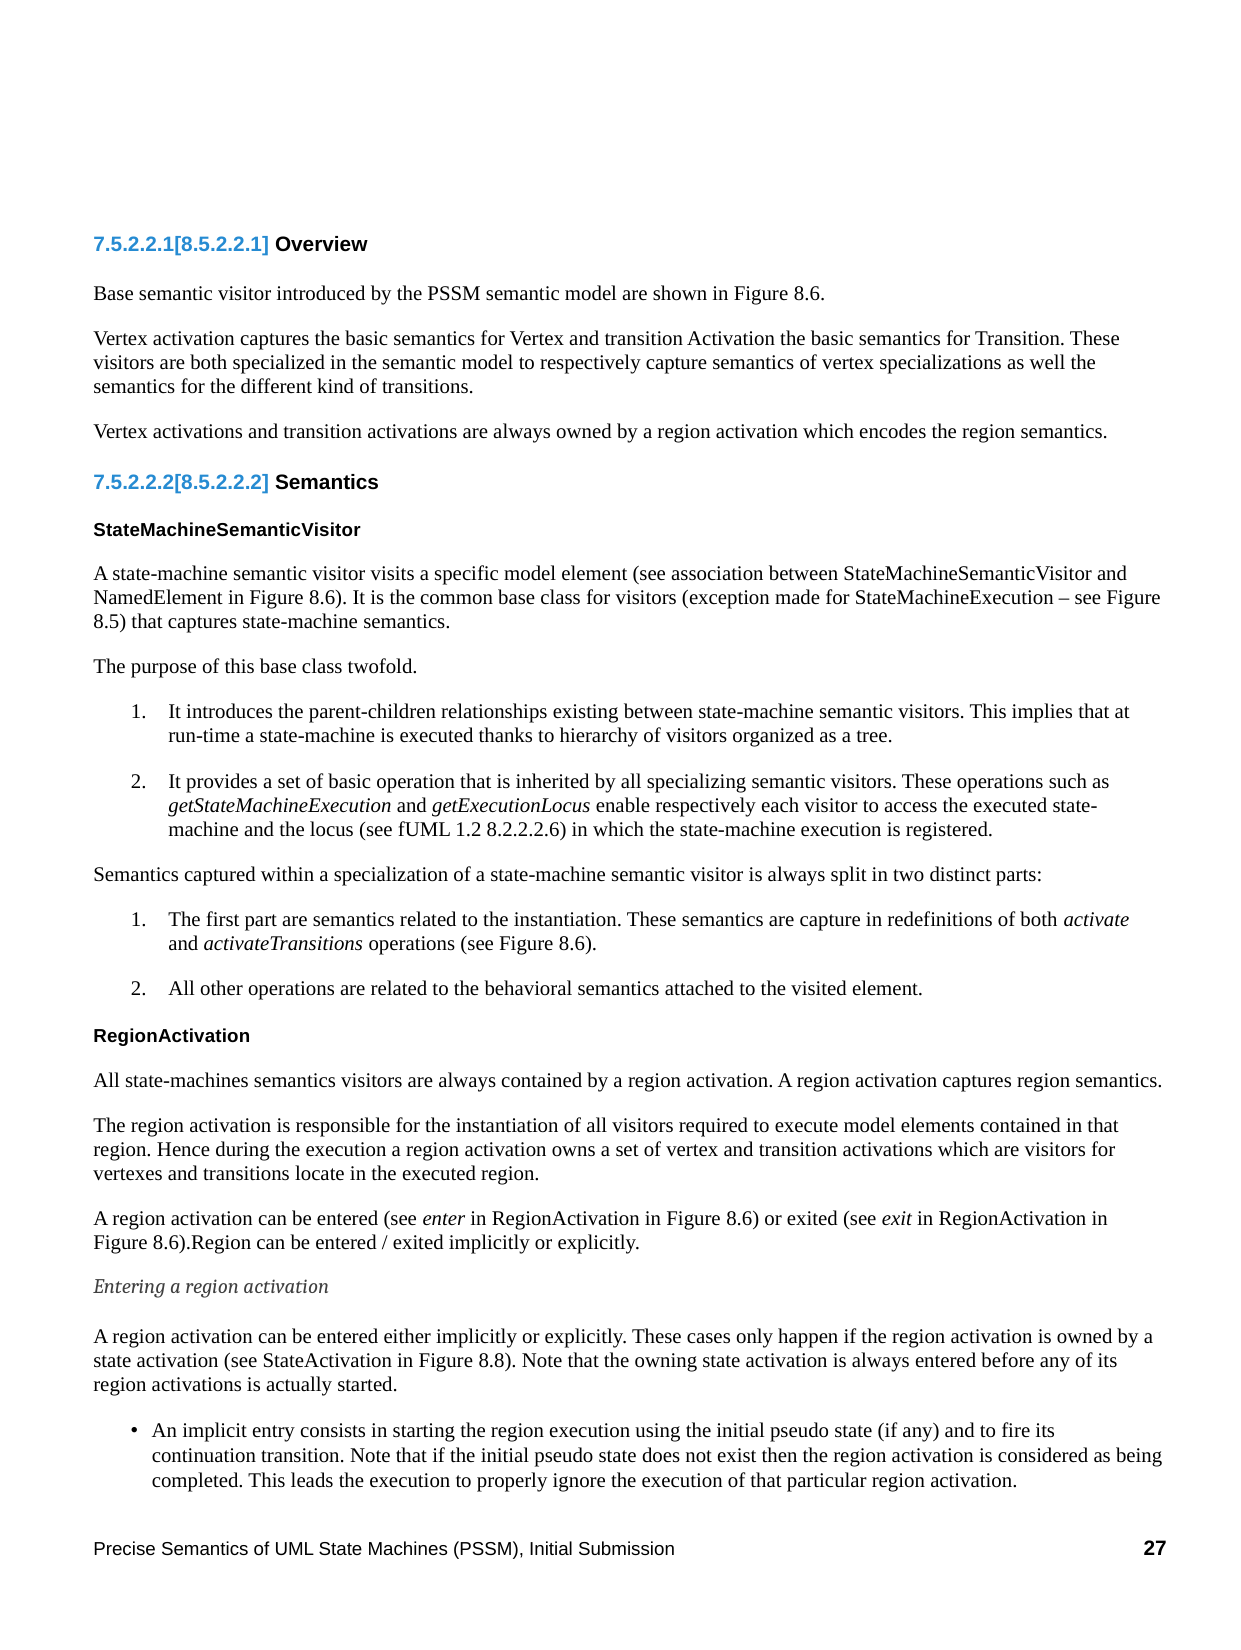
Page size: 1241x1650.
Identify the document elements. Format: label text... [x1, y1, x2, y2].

list It provides a set of basic operation that is inherited by all specializing semantic visitors. These operations such as getStateMachineExecution and getExecutionLocus enable respectively each visitor to access the executed state-machine and the locus (see fUML 1.2 8.2.2.2.6) in which the state-machine execution is registered. [131, 768, 1164, 841]
subtitle StateMachineSemanticVisitor [93, 518, 1164, 540]
text The region activation is responsible for the instantiation of all visitors required to execute model elements contained in that region. Hence during the execution a region activation owns a set of vertex and transition activations which are visitors for vertexes and transitions locate in the executed region. [93, 1113, 1164, 1185]
list All other operations are related to the behavioral semantics attached to the visited element. [131, 976, 1164, 1000]
text Vertex activations and transition activations are always owned by a region activation which encodes the region semantics. [93, 419, 1164, 443]
text The purpose of this base class twofold. [93, 654, 1164, 678]
text A state-machine semantic visitor visits a specific model element (see association between StateMachineSemanticVisitor and NamedElement in Figure 8.6). It is the common base class for visitors (exception made for StateMachineExecution – see Figure 8.5) that captures state-machine semantics. [93, 561, 1164, 633]
list The first part are semantics related to the instantiation. These semantics are capture in redefinitions of both activate and activateTransitions operations (see Figure 8.6). [131, 907, 1164, 955]
subtitle Semantics [93, 468, 1164, 493]
text Base semantic visitor introduced by the PSSM semantic model are shown in Figure 8.6. [93, 281, 1164, 305]
list An implicit entry consists in starting the region execution using the initial pseudo state (if any) and to fire its continuation transition. Note that if the initial pseudo state does not exist then the region activation is considered as being completed. This leads the execution to properly ignore the execution of that particular region activation. [131, 1417, 1164, 1492]
subtitle RegionActivation [93, 1025, 1164, 1047]
text Semantics captured within a specialization of a state-machine semantic visitor is always split in two distinct parts: [93, 862, 1164, 886]
text Vertex activation captures the basic semantics for Vertex and transition Activation the basic semantics for Transition. These visitors are both specialized in the semantic model to respectively capture semantics of vertex specializations as well the semantics for the different kind of transitions. [93, 326, 1164, 398]
subtitle Entering a region activation [93, 1275, 1164, 1299]
subtitle Overview [93, 231, 1164, 256]
list It introduces the parent-children relationships existing between state-machine semantic visitors. This implies that at run-time a state-machine is executed thanks to hierarchy of visitors organized as a tree. [131, 699, 1164, 747]
text All state-machines semantics visitors are always contained by a region activation. A region activation captures region semantics. [93, 1068, 1164, 1092]
text A region activation can be entered either implicitly or explicitly. These cases only happen if the region activation is owned by a state activation (see StateActivation in Figure 8.8). Note that the owning state activation is always entered before any of its region activations is actually started. [93, 1324, 1164, 1396]
text A region activation can be entered (see enter in RegionActivation in Figure 8.6) or exited (see exit in RegionActivation in Figure 8.6).Region can be entered / exited implicitly or explicitly. [93, 1206, 1164, 1254]
